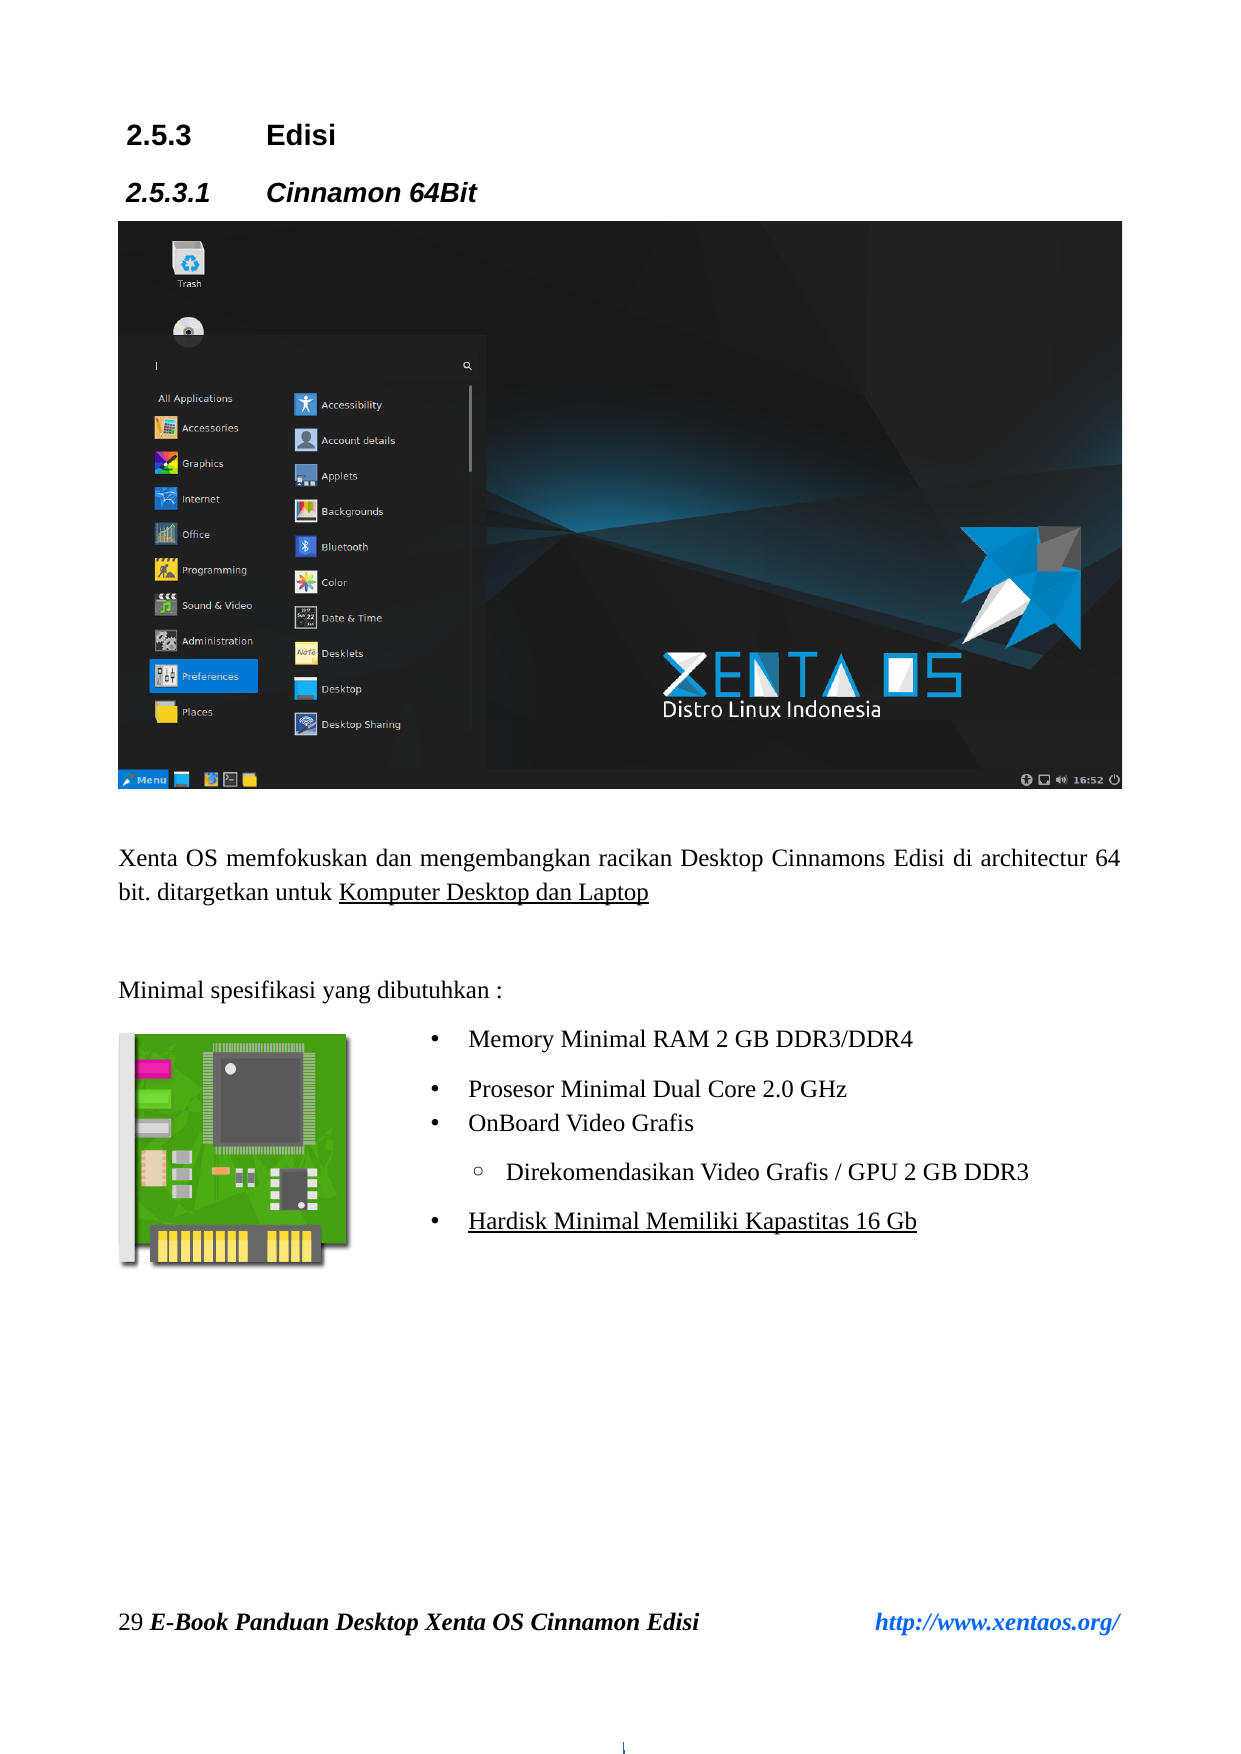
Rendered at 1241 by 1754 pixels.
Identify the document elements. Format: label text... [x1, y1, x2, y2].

subtitle Cinnamon 64Bit [118, 177, 1122, 209]
list Memory Minimal RAM 2 GB DDR3/DDR4 [356, 1024, 1122, 1053]
list Direkomendasikan Video Grafis / GPU 2 GB DDR3 [356, 1157, 1122, 1186]
list OnBoard Video Grafis [356, 1108, 1122, 1137]
list Prosesor Minimal Dual Core 2.0 GHz [356, 1074, 1122, 1102]
text Minimal spesifikasi yang dibutuhkan : [118, 976, 1122, 1004]
list Hardisk Minimal Memiliki Kapastitas 16 Gb [356, 1206, 1122, 1235]
text Xenta OS memfokuskan dan mengembangkan racikan Desktop Cinnamons Edisi di architectur 64 bit. ditargetkan untuk Komputer Desktop dan Laptop [118, 843, 1122, 906]
picture [108, 1024, 356, 1272]
picture [118, 221, 1123, 789]
subtitle Edisi [118, 118, 1122, 152]
